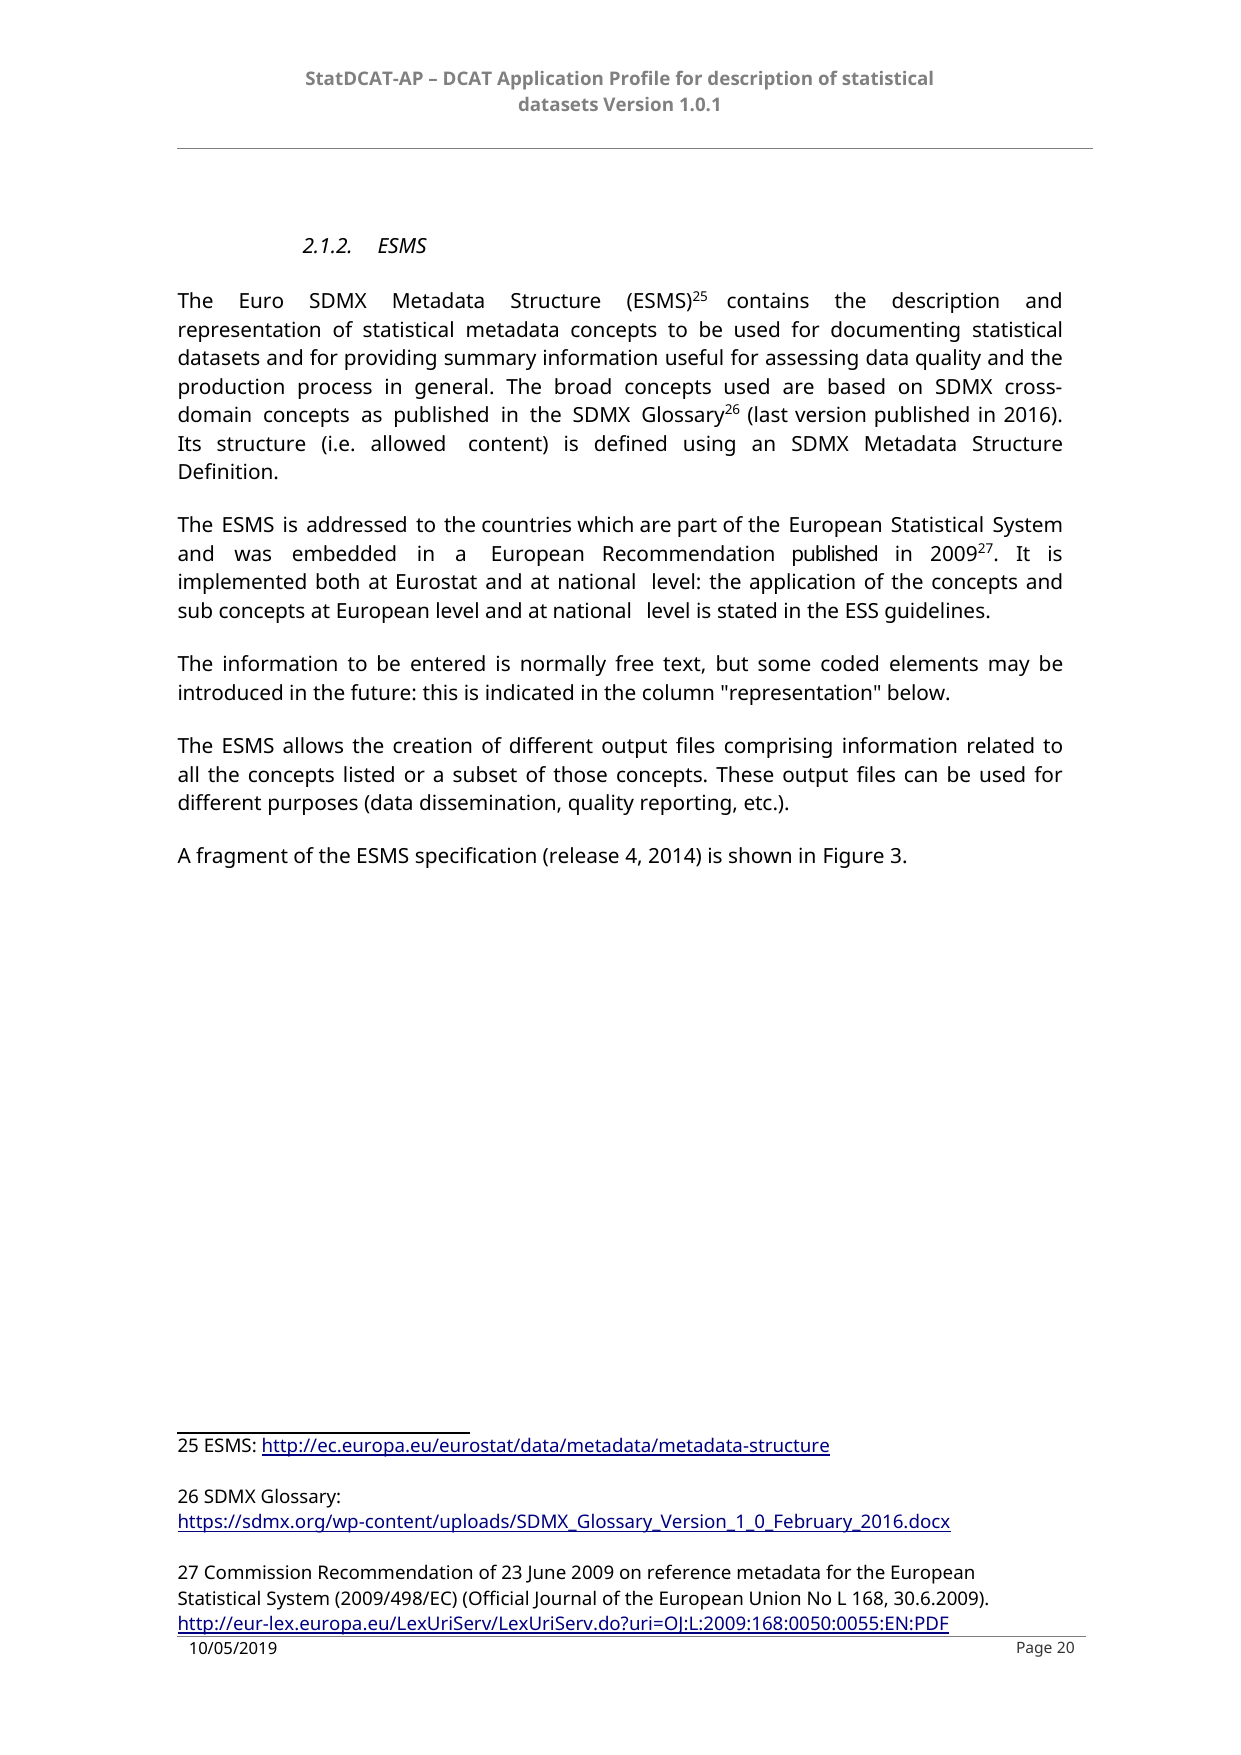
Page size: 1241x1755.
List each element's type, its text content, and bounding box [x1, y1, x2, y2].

text Commission Recommendation of 23 June 2009 on reference metadata for the European Statistical System (2009/498/EC) (Official Journal of the European Union No L 168, 30.6.2009). http://eur-lex.europa.eu/LexUriServ/LexUriServ.do?uri=OJ:L:2009:168:0050:0055:EN:PDF [177, 1559, 1063, 1636]
subtitle ESMS [302, 231, 1063, 259]
text The ESMS allows the creation of different output files comprising information related to all the concepts listed or a subset of those concepts. These output files can be used for different purposes (data dissemination, quality reporting, etc.). [177, 731, 1063, 817]
text The information to be entered is normally free text, but some coded elements may be introduced in the future: this is indicated in the column "representation" below. [177, 649, 1063, 706]
text A fragment of the ESMS specification (release 4, 2014) is shown in Figure 3. [177, 842, 1063, 870]
text The Euro SDMX Metadata Structure (ESMS) contains the description and representation of statistical metadata concepts to be used for documenting statistical datasets and for providing summary information useful for assessing data quality and the production process in general. The broad concepts used are based on SDMX cross- domain concepts as published in the SDMX Glossary (last version published in 2016). Its structure (i.e. allowed content) is defined using an SDMX Metadata Structure Definition. [177, 284, 1063, 486]
text ESMS: http://ec.europa.eu/eurostat/data/metadata/metadata-structure [177, 1433, 1063, 1458]
text SDMX Glossary: https://sdmx.org/wp-content/uploads/SDMX_Glossary_Version_1_0_February_2016.docx [177, 1483, 1063, 1534]
text The ESMS is addressed to the countries which are part of the European Statistical System and was embedded in a European Recommendation published in 2009. It is implemented both at Eurostat and at national level: the application of the concepts and sub concepts at European level and at national level is stated in the ESS guidelines. [177, 511, 1063, 624]
